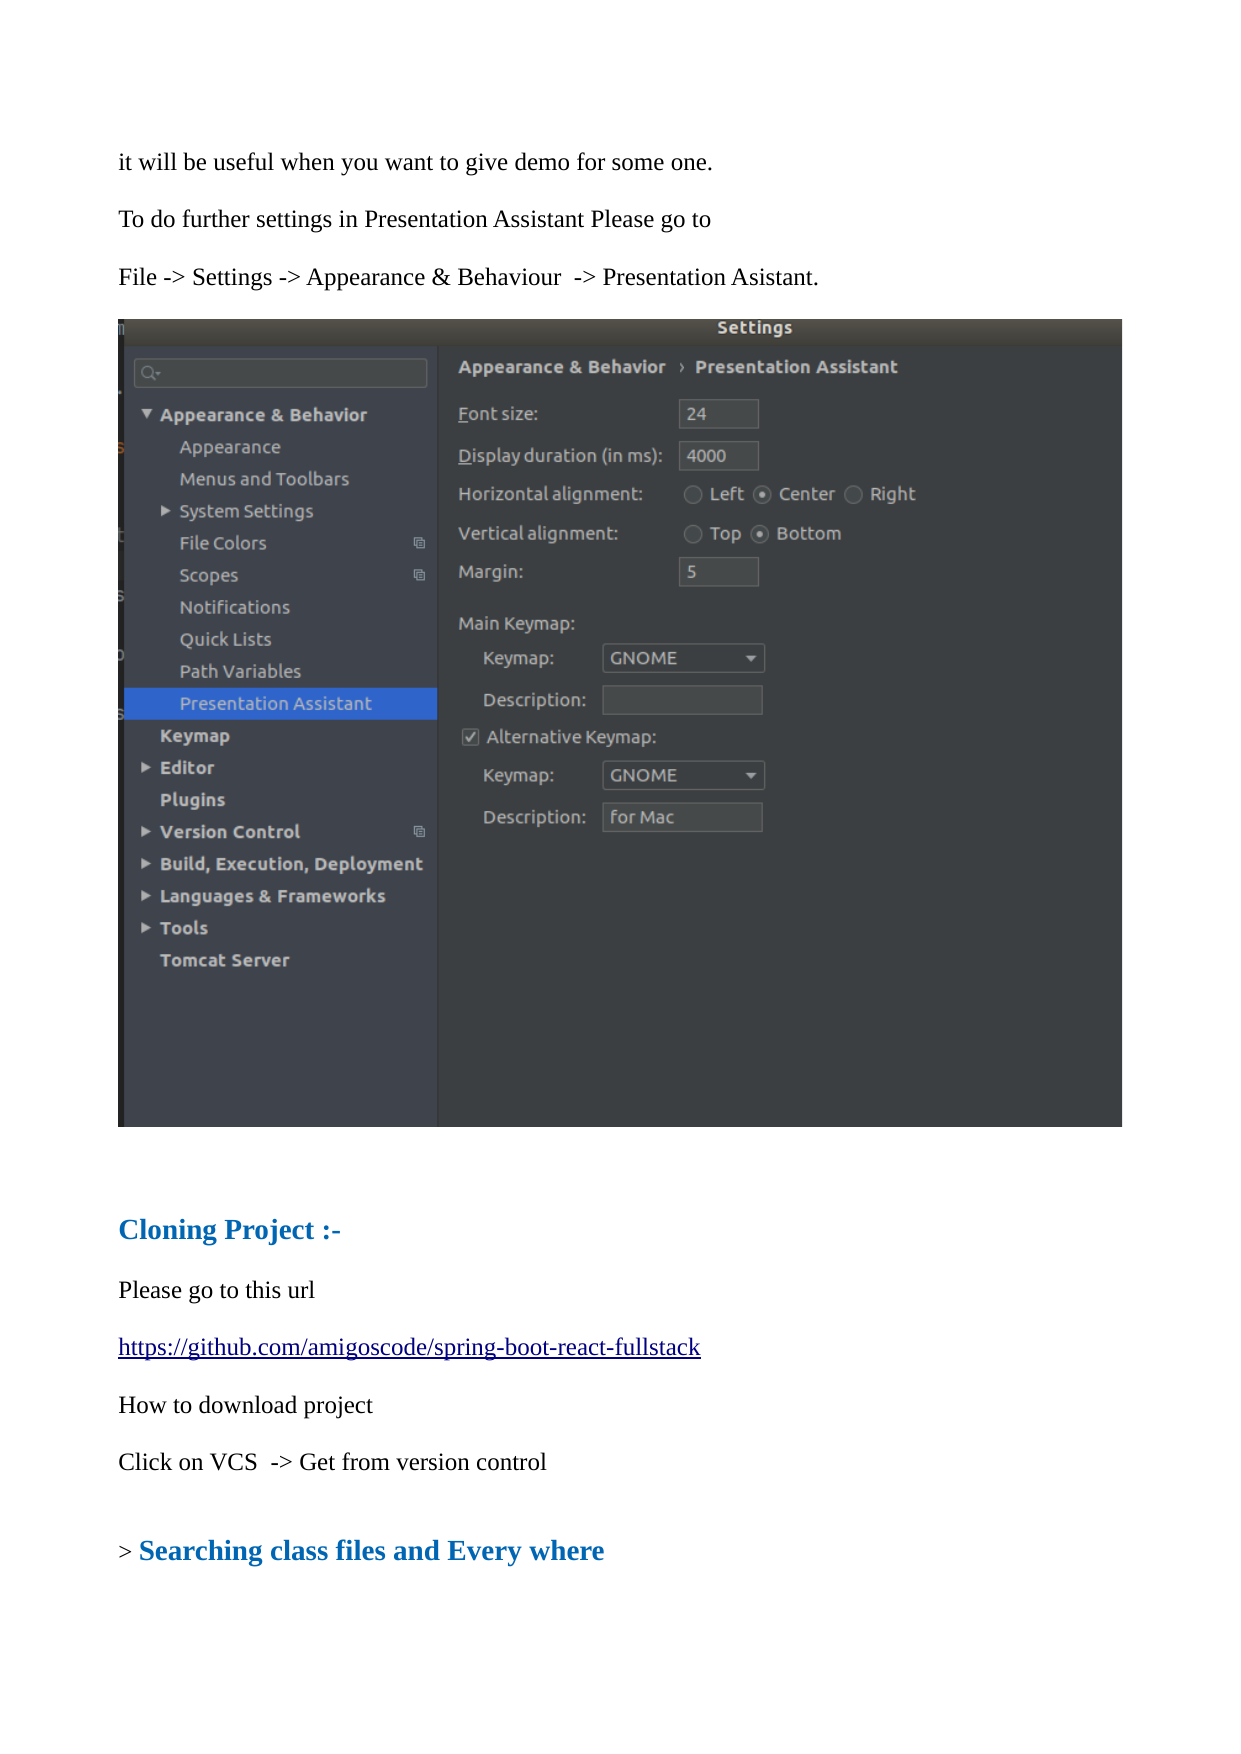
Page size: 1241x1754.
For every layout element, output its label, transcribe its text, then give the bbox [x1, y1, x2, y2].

text > Searching class files and Every where [118, 1533, 1122, 1567]
text How to download project [118, 1390, 1122, 1418]
text Click on VCS -> Get from version control [118, 1447, 1122, 1476]
text it will be useful when you want to give demo for some one. [118, 147, 1122, 176]
text To do further settings in Presentation Assistant Please go to [118, 204, 1122, 233]
picture [118, 319, 1123, 1127]
text File -> Settings -> Appearance & Behaviour -> Presentation Asistant. [118, 262, 1122, 291]
text Please go to this url [118, 1275, 1122, 1303]
text https://github.com/amigoscode/spring-boot-react-fullstack [118, 1332, 1122, 1361]
text Cloning Project :- [118, 1212, 1122, 1246]
